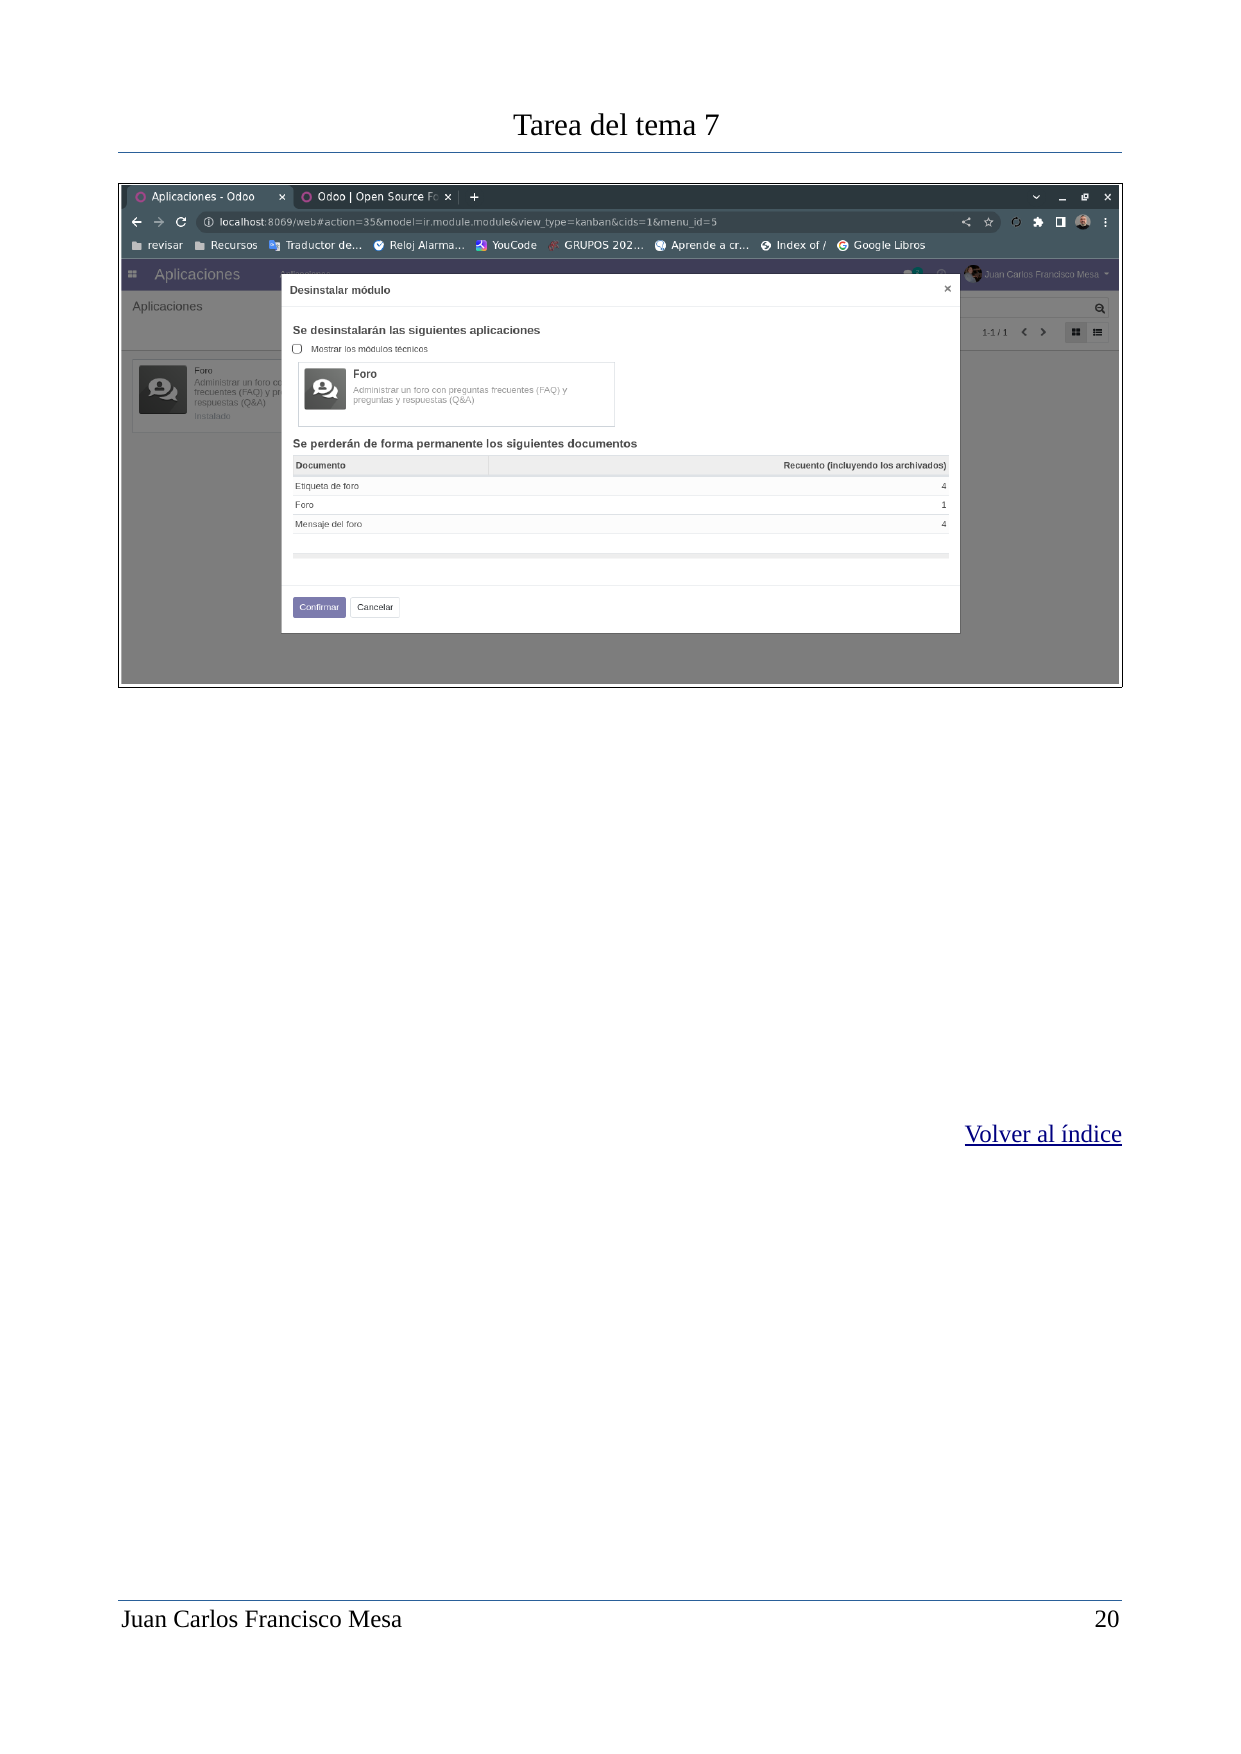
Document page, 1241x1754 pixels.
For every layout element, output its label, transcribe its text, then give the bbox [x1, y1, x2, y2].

picture [121, 185, 1119, 684]
text Volver al índice [118, 1119, 1122, 1148]
